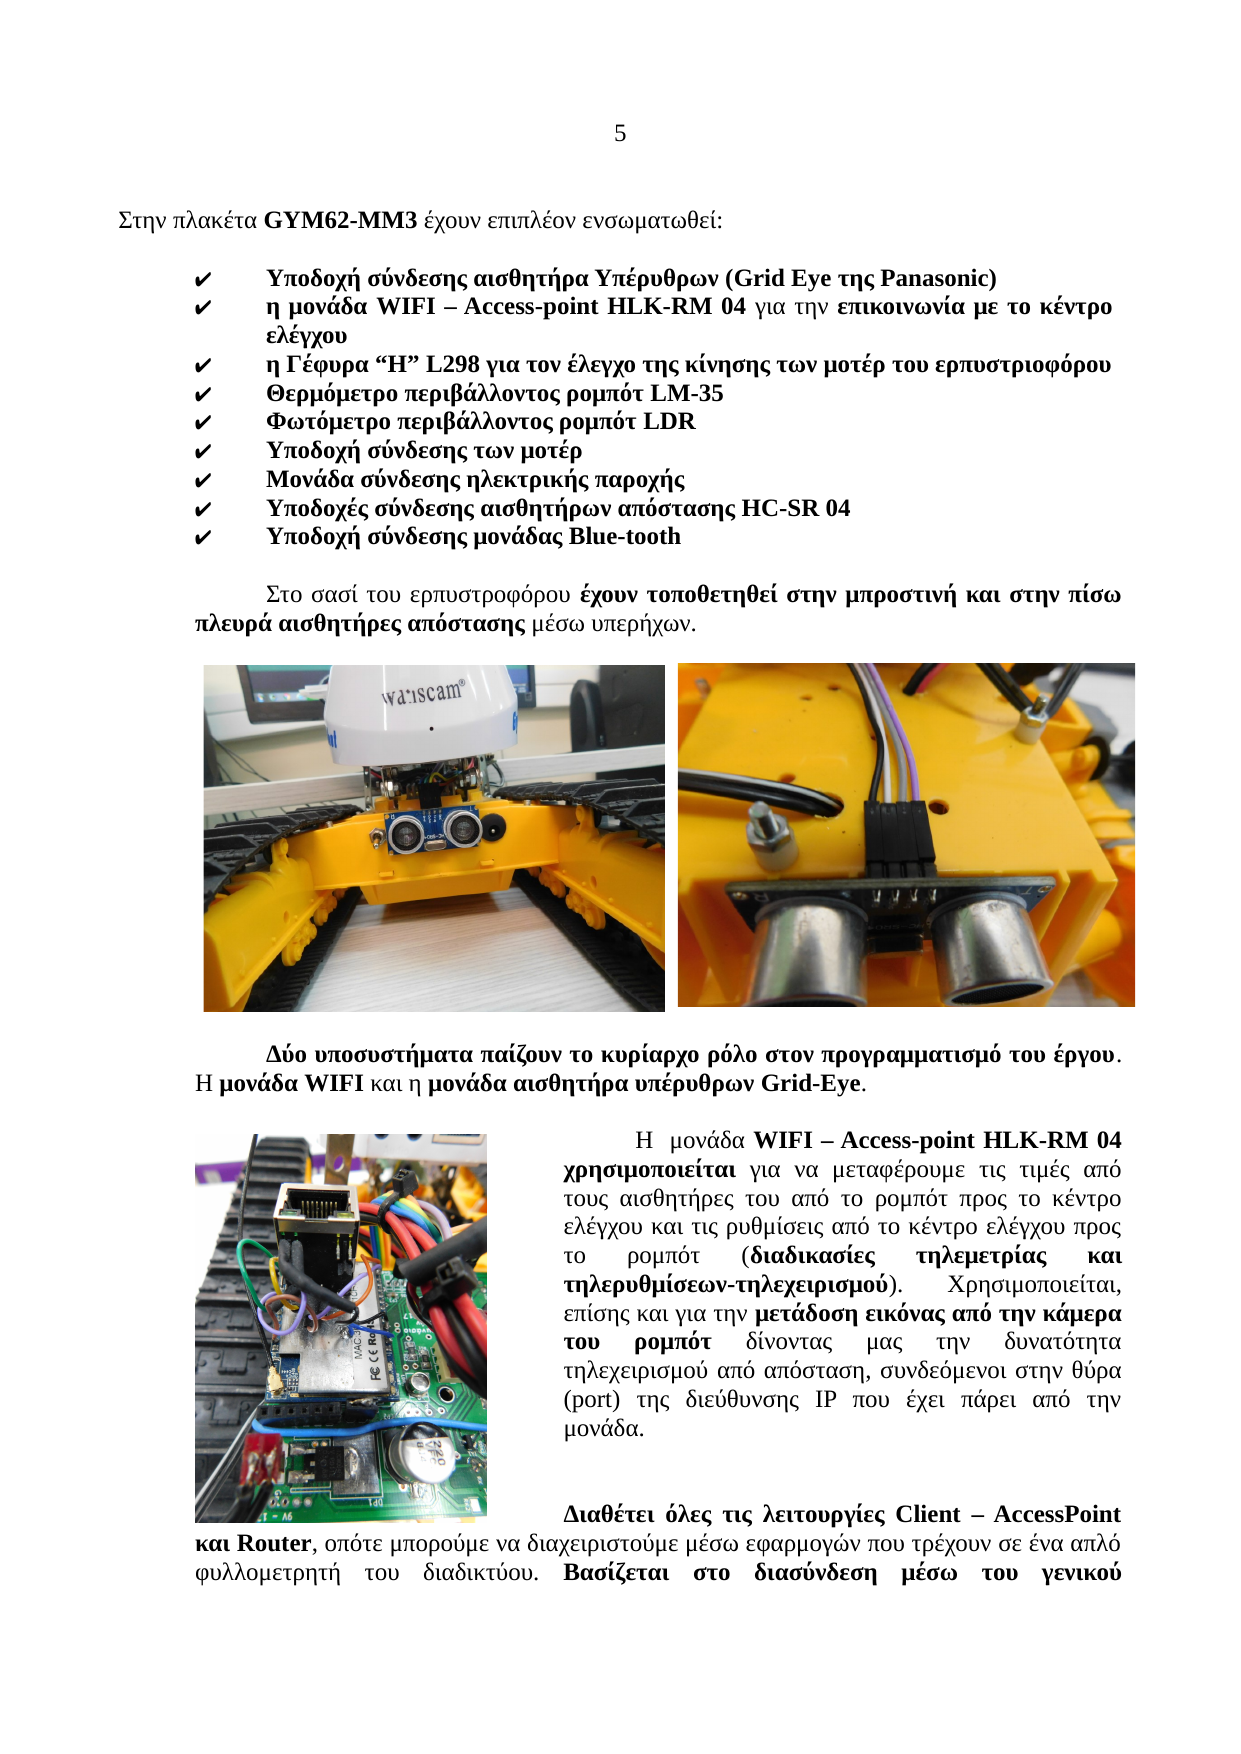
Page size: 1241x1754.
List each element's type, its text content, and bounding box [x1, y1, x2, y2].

list Φωτόμετρο περιβάλλοντος ρομπότ LDR [195, 406, 1122, 435]
text H μονάδα WIFI – Access-point HLK-RM 04 χρησιμοποιείται για να μεταφέρουμε τις τιμές από τους αισθητήρες του από το ρομπότ προς το κέντρο ελέγχου και τις ρυθμίσεις από το κέντρο ελέγχου προς το ρομπότ (διαδικασίες τηλεμετρίας και τηλερυθμίσεων-τηλεχειρισμού). Χρησιμοποιείται, επίσης και για την μετάδοση εικόνας από την κάμερα του ρομπότ δίνοντας μας την δυνατότητα τηλεχειρισμού από απόσταση, συνδεόμενοι στην θύρα (port) της διεύθυνσης IP που έχει πάρει από την μονάδα. [195, 1125, 1122, 1441]
text Δύο υποσυστήματα παίζουν το κυρίαρχο ρόλο στον προγραμματισμό του έργου. Η μονάδα WIFI και η μονάδα αισθητήρα υπέρυθρων Grid-Eye. [195, 1039, 1122, 1096]
list Υποδοχές σύνδεσης αισθητήρων απόστασης HC-SR 04 [195, 493, 1122, 521]
list Υποδοχή σύνδεσης αισθητήρα Υπέρυθρων (Grid Eye της Panasonic) [195, 263, 1122, 291]
list η Γέφυρα “Η” L298 για τον έλεγχο της κίνησης των μοτέρ του ερπυστριοφόρου [195, 349, 1122, 378]
list Υποδοχή σύνδεσης των μοτέρ [195, 435, 1122, 464]
picture [203, 665, 665, 1012]
text Στην πλακέτα GYM62-MM3 έχουν επιπλέον ενσωματωθεί: [118, 205, 1122, 234]
list Θερμόμετρο περιβάλλοντος ρομπότ LM-35 [195, 378, 1122, 406]
picture [677, 663, 1136, 1007]
list Υποδοχή σύνδεσης μονάδας Blue-tooth [195, 521, 1122, 550]
list η μονάδα WIFI – Access-point HLK-RM 04 για την επικοινωνία με το κέντρο ελέγχου [195, 291, 1122, 349]
list Μονάδα σύνδεσης ηλεκτρικής παροχής [195, 464, 1122, 493]
title Διαθέτει όλες τις λειτουργίες Client – AccessPoint και Router, οπότε μπορούμε να διαχειριστούμε μέσω εφαρμογών που τρέχουν σε ένα απλό φυλλομετρητή του διαδικτύου. Βασίζεται στο διασύνδεση μέσω του γενικού [195, 1499, 1122, 1586]
text Στο σασί του ερπυστροφόρου έχουν τοποθετηθεί στην μπροστινή και στην πίσω πλευρά αισθητήρες απόστασης μέσω υπερήχων. [195, 579, 1122, 636]
picture [195, 1134, 487, 1523]
